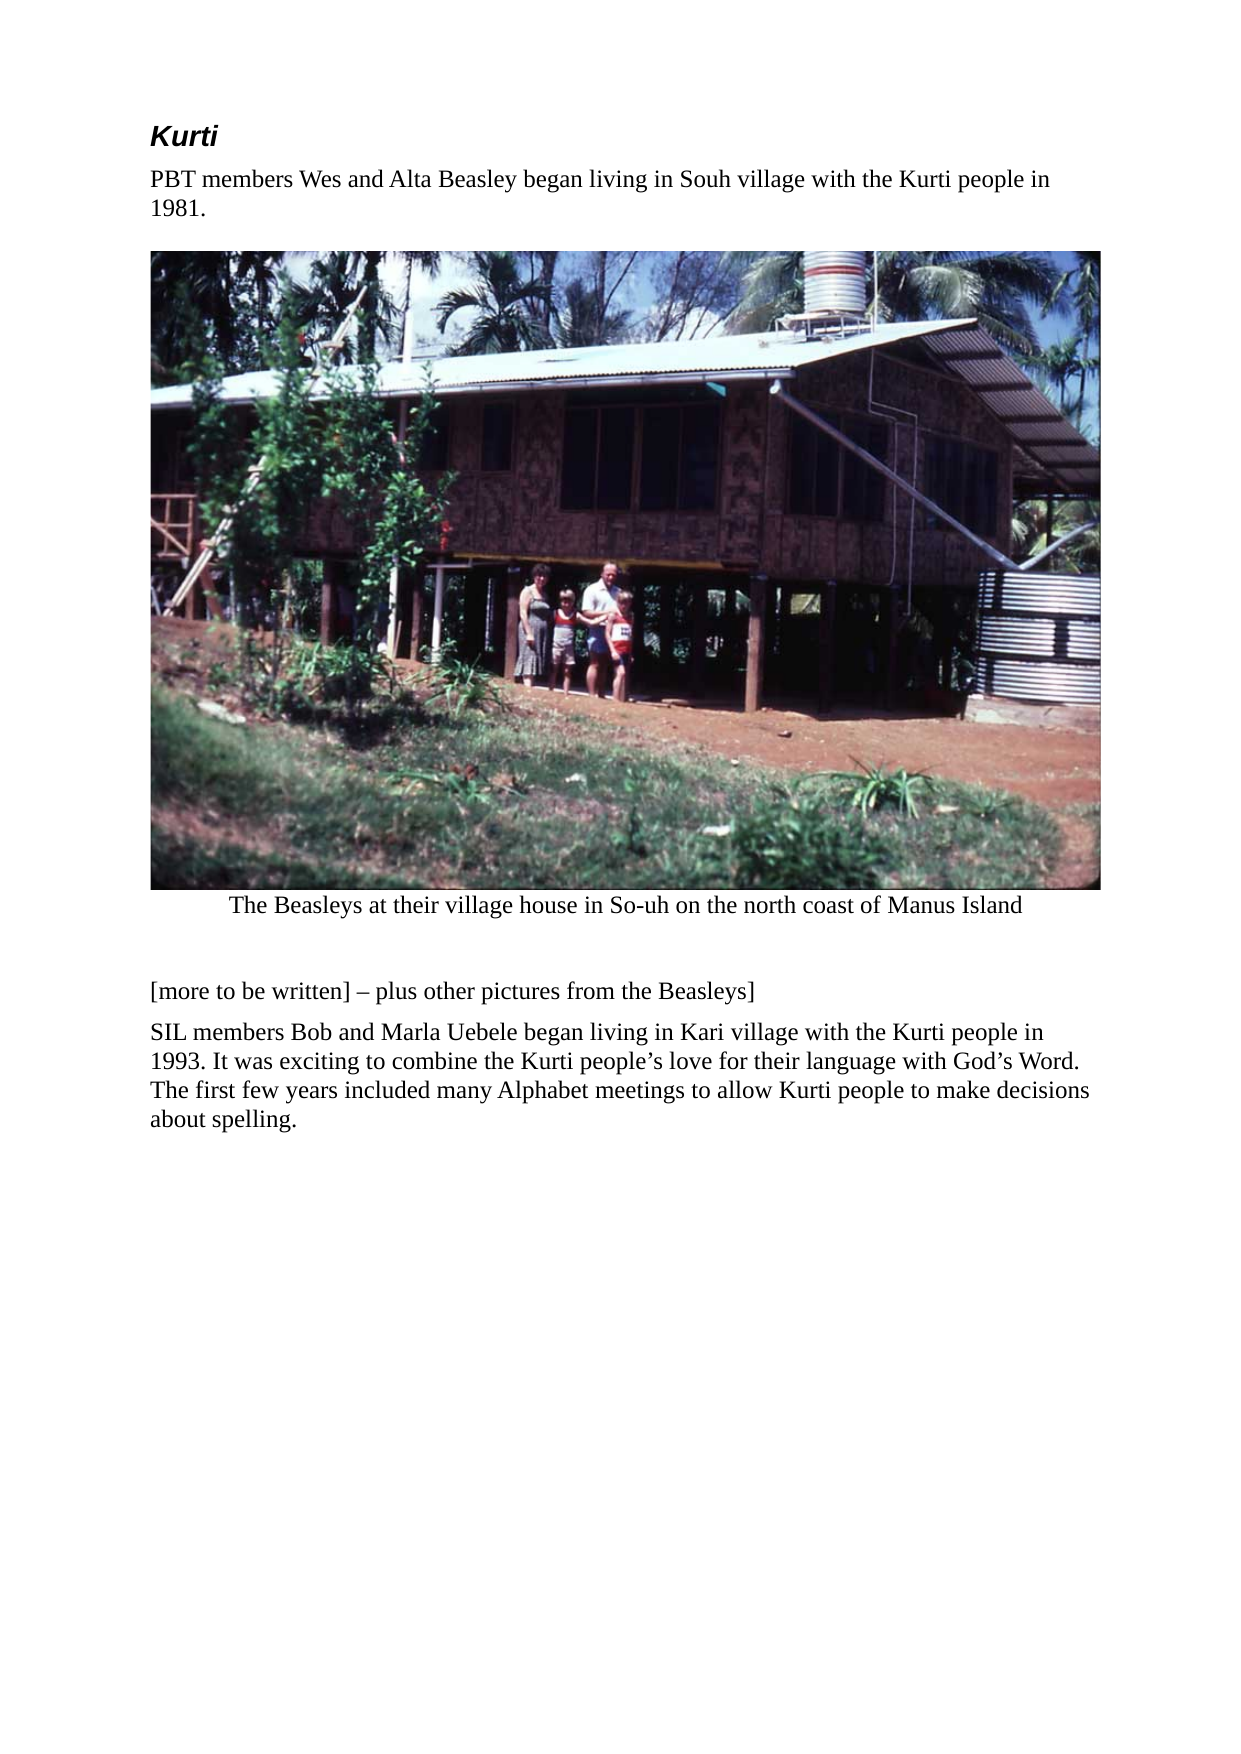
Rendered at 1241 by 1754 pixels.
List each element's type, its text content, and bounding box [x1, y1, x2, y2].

text SIL members Bob and Marla Uebele began living in Kari village with the Kurti people in 1993. It was exciting to combine the Kurti people’s love for their language with God’s Word. The first few years included many Alphabet meetings to allow Kurti people to make decisions about spelling. [150, 1017, 1090, 1132]
table_header [138, 251, 150, 890]
table_cell The Beasleys at their village house in So-uh on the north coast of Manus Island [138, 890, 1113, 919]
picture [150, 251, 1101, 890]
text PBT members Wes and Alta Beasley began living in Souh village with the Kurti people in 1981. [150, 164, 1090, 222]
table_header [1101, 251, 1113, 890]
subtitle Kurti [150, 118, 1090, 152]
text [more to be written] – plus other pictures from the Beasleys] [150, 976, 1090, 1005]
